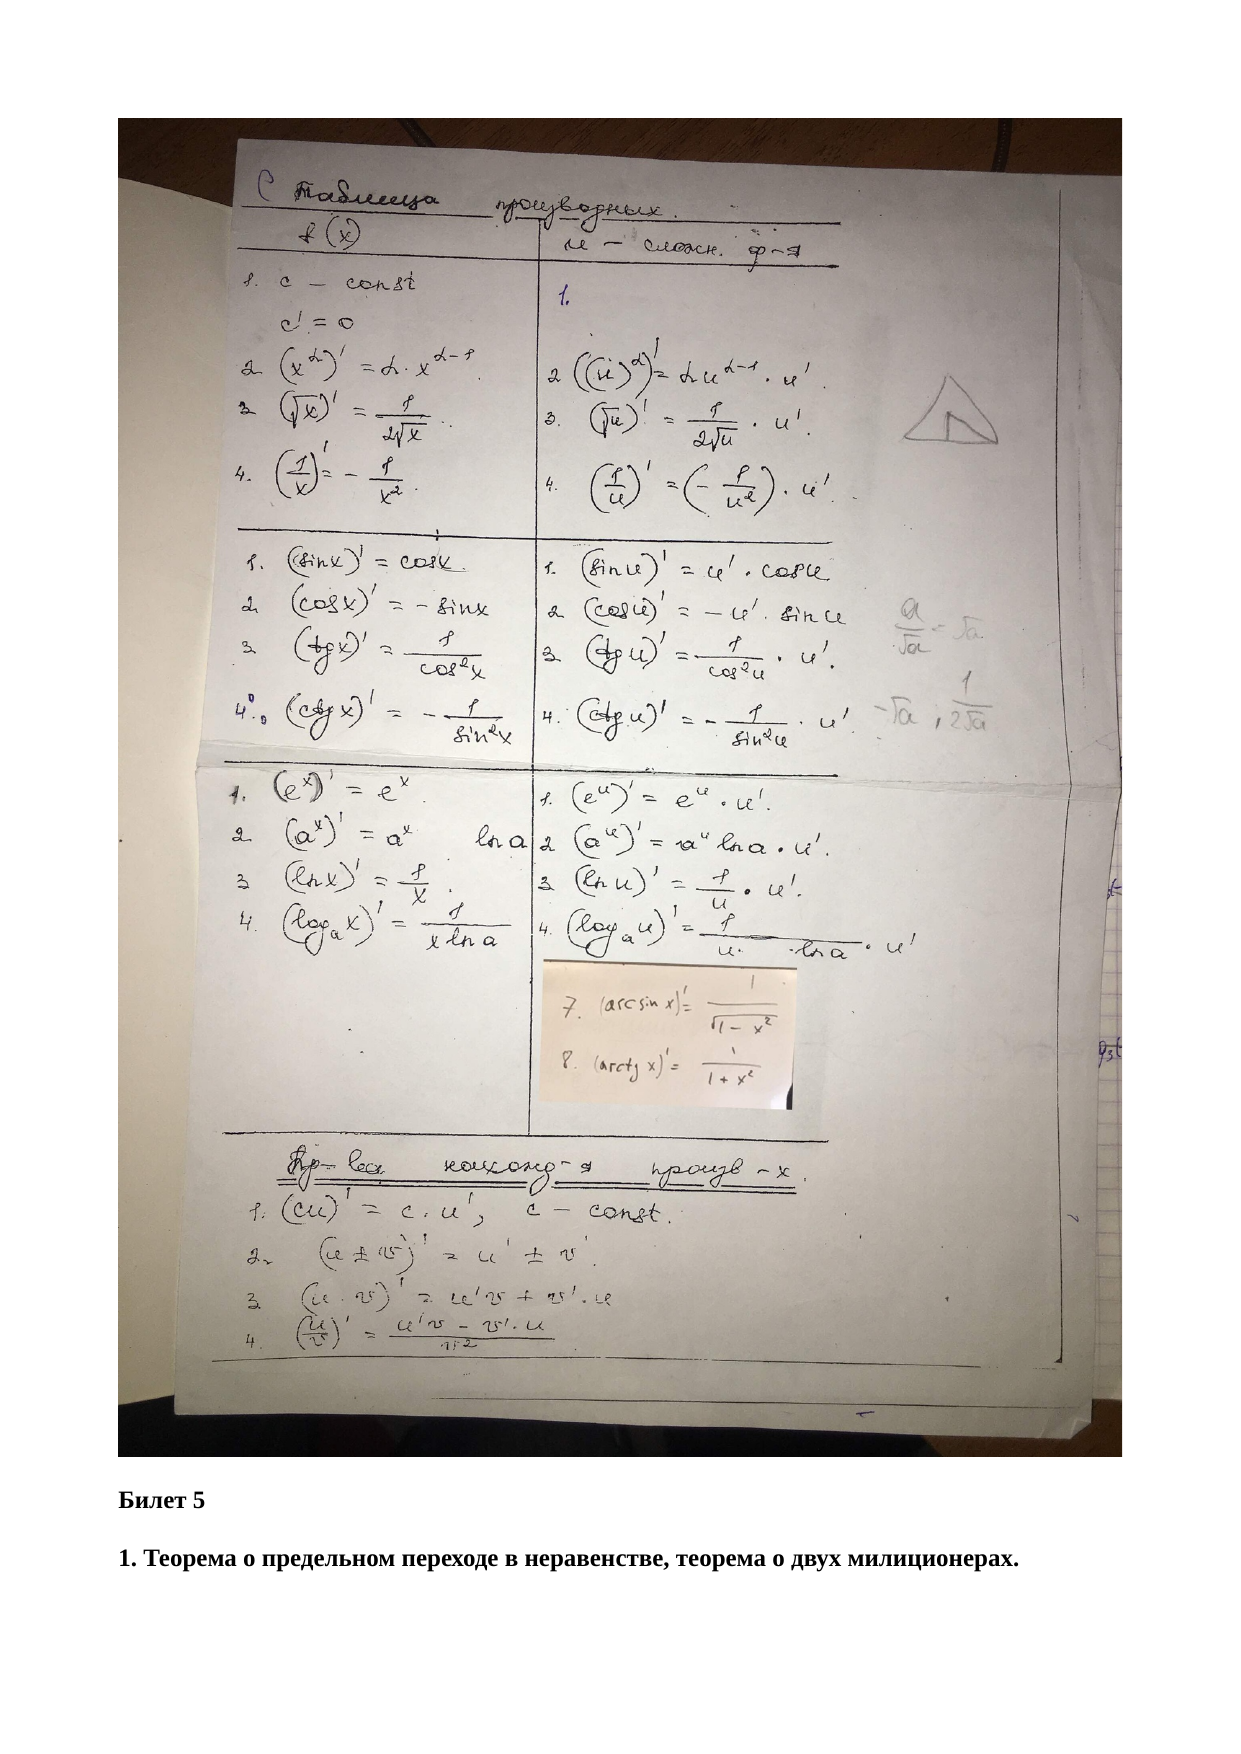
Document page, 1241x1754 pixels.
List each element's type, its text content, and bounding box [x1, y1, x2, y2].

text Билет 5 [118, 1485, 1122, 1514]
text 1. Теорема о предельном переходе в неравенстве, теорема о двух милиционерах. [118, 1543, 1122, 1572]
picture [118, 118, 1123, 1457]
